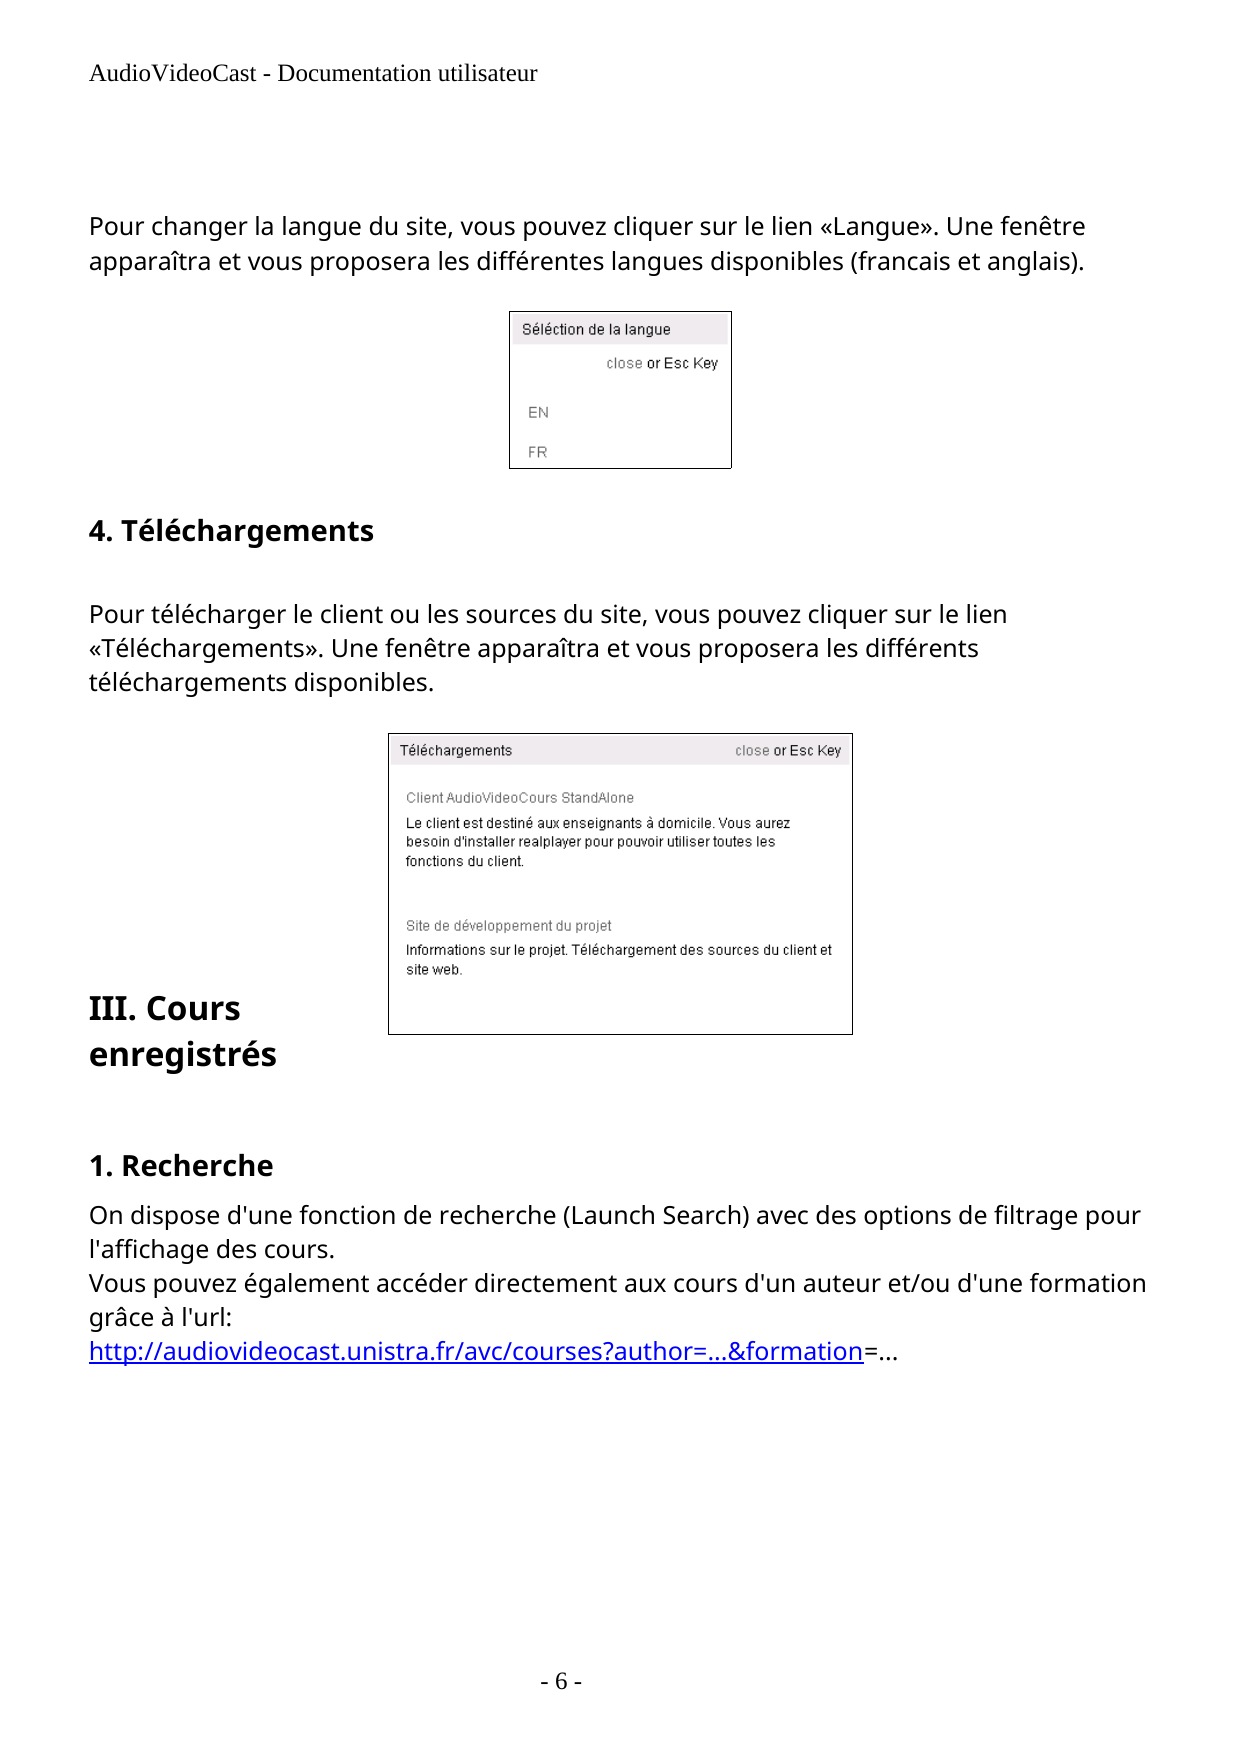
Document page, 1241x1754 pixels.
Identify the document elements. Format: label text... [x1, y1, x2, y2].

subtitle III. Cours enregistrés [88, 985, 1152, 1076]
subtitle 4. Téléchargements [88, 511, 1152, 550]
picture [390, 736, 850, 1031]
subtitle 1. Recherche [88, 1145, 1152, 1185]
text On dispose d'une fonction de recherche (Launch Search) avec des options de filtrage pour l'affichage des cours. [88, 1197, 1152, 1266]
text http://audiovideocast.unistra.fr/avc/courses?author=...&formation=... [88, 1334, 1152, 1368]
text Pour changer la langue du site, vous pouvez cliquer sur le lien «Langue». Une fenêtre apparaîtra et vous proposera les différentes langues disponibles (francais et anglais). [88, 209, 1152, 277]
text Pour télécharger le client ou les sources du site, vous pouvez cliquer sur le lien «Téléchargements». Une fenêtre apparaîtra et vous proposera les différents téléchargements disponibles. [88, 597, 1152, 699]
picture [512, 314, 728, 466]
text Vous pouvez également accéder directement aux cours d'un auteur et/ou d'une formation grâce à l'url: [88, 1266, 1152, 1334]
